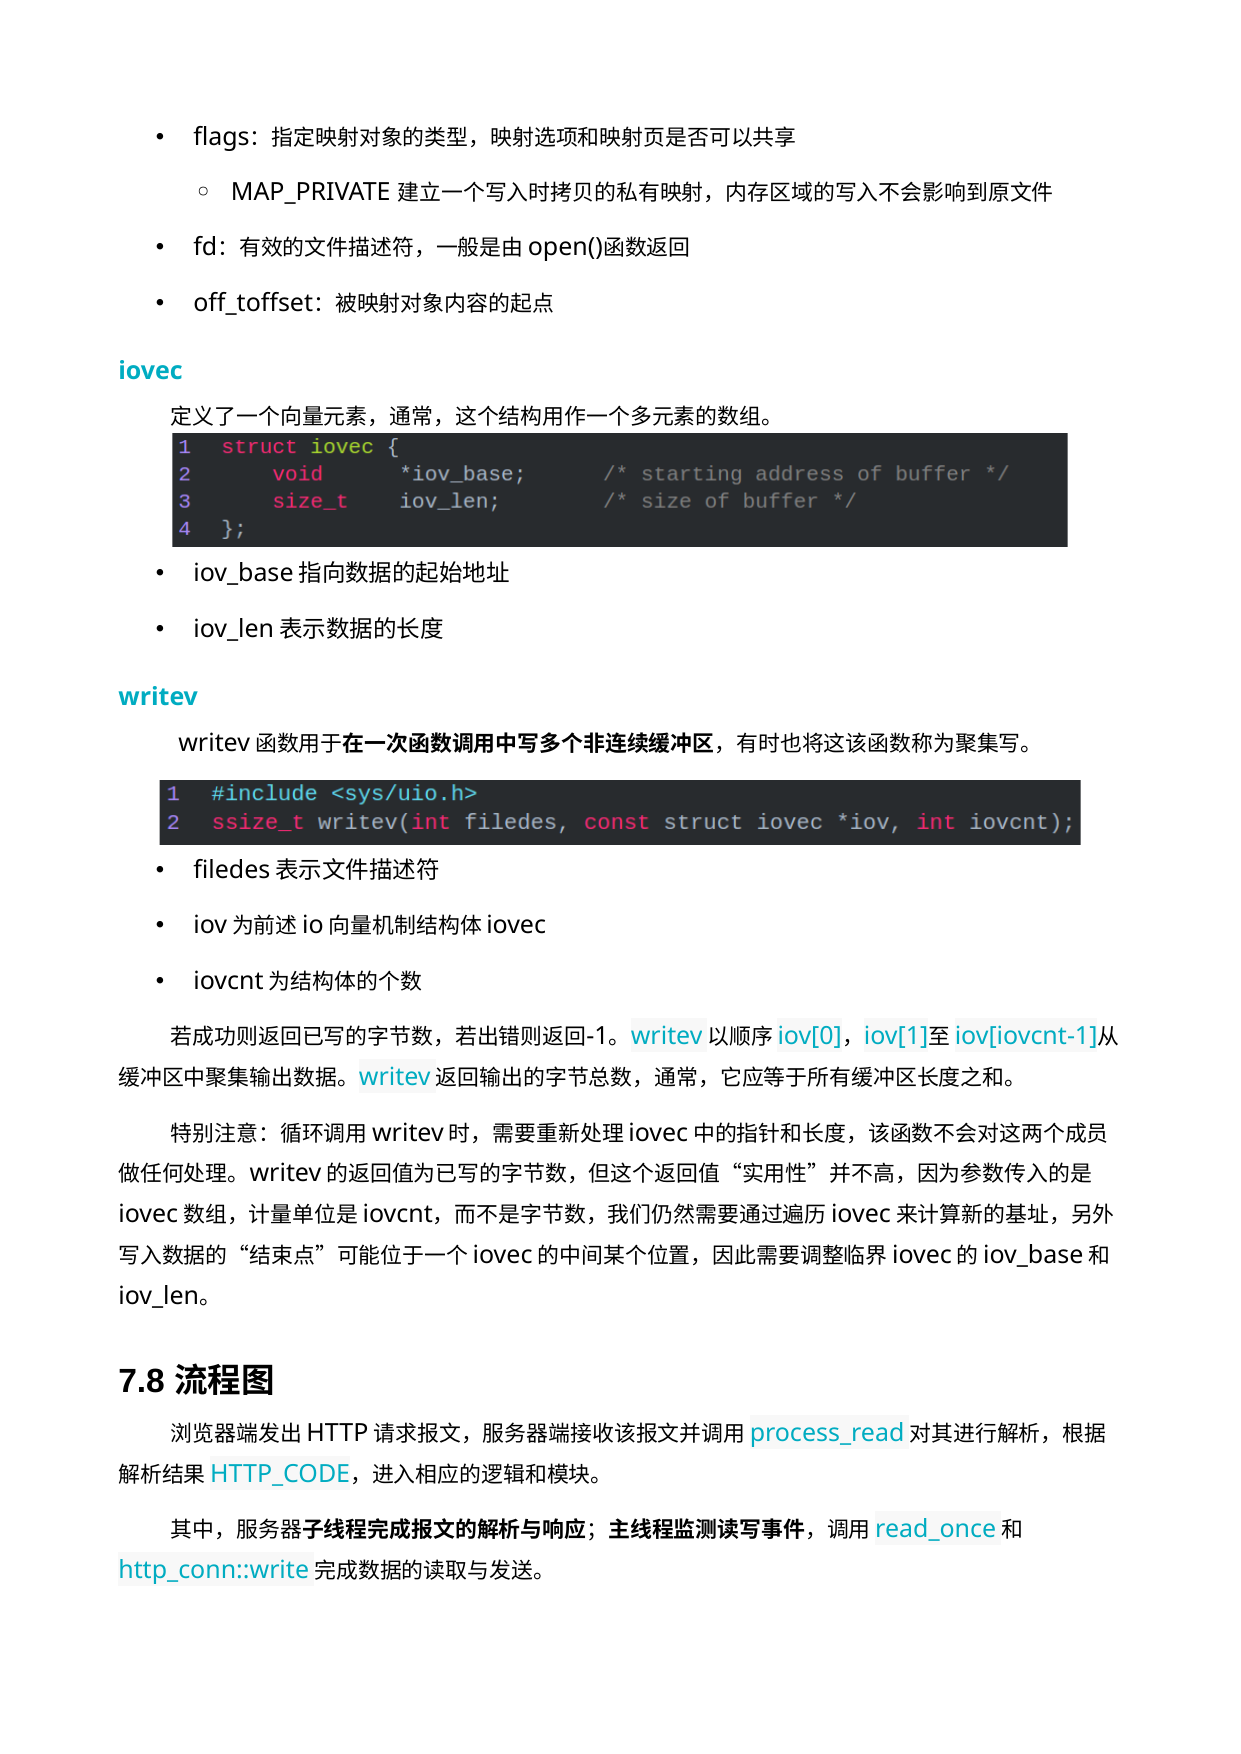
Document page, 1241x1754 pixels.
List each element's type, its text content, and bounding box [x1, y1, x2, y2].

picture [172, 433, 1068, 547]
list iov_len表示数据的长度 [156, 610, 1122, 644]
list MAP_PRIVATE 建立一个写入时拷贝的私有映射，内存区域的写入不会影响到原文件 [193, 173, 1122, 208]
text writev函数用于在一次函数调用中写多个非连续缓冲区，有时也将这该函数称为聚集写。 [118, 725, 1122, 759]
subtitle iovec [118, 352, 1122, 386]
text 其中，服务器子线程完成报文的解析与响应；主线程监测读写事件，调用read_once和http_conn::write完成数据的读取与发送。 [118, 1511, 1122, 1586]
list off_toffset：被映射对象内容的起点 [156, 284, 1122, 318]
text 浏览器端发出HTTP请求报文，服务器端接收该报文并调用process_read对其进行解析，根据解析结果HTTP_CODE，进入相应的逻辑和模块。 [118, 1415, 1122, 1490]
picture [159, 780, 1081, 845]
list iovcnt为结构体的个数 [156, 963, 1122, 997]
subtitle writev [118, 678, 1122, 712]
list fd：有效的文件描述符，一般是由open()函数返回 [156, 229, 1122, 263]
text 若成功则返回已写的字节数，若出错则返回-1。writev以顺序iov[0]，iov[1]至iov[iovcnt-1]从缓冲区中聚集输出数据。writev返回输出的字节总数，通常，它应等于所有缓冲区长度之和。 [118, 1018, 1122, 1093]
subtitle 7.8 流程图 [118, 1354, 1122, 1402]
list filedes表示文件描述符 [156, 780, 1122, 886]
text 定义了一个向量元素，通常，这个结构用作一个多元素的数组。 [118, 399, 1122, 431]
list iov_base指向数据的起始地址 [156, 451, 1122, 588]
list flags：指定映射对象的类型，映射选项和映射页是否可以共享 [156, 118, 1122, 152]
text 特别注意：循环调用writev时，需要重新处理iovec中的指针和长度，该函数不会对这两个成员做任何处理。writev的返回值为已写的字节数，但这个返回值“实用性”并不高，因为参数传入的是iovec数组，计量单位是iovcnt，而不是字节数，我们仍然需要通过遍历iovec来计算新的基址，另外写入数据的“结束点”可能位于一个iovec的中间某个位置，因此需要调整临界iovec的iov_base和iov_len。 [118, 1114, 1122, 1312]
list iov为前述io向量机制结构体iovec [156, 907, 1122, 941]
